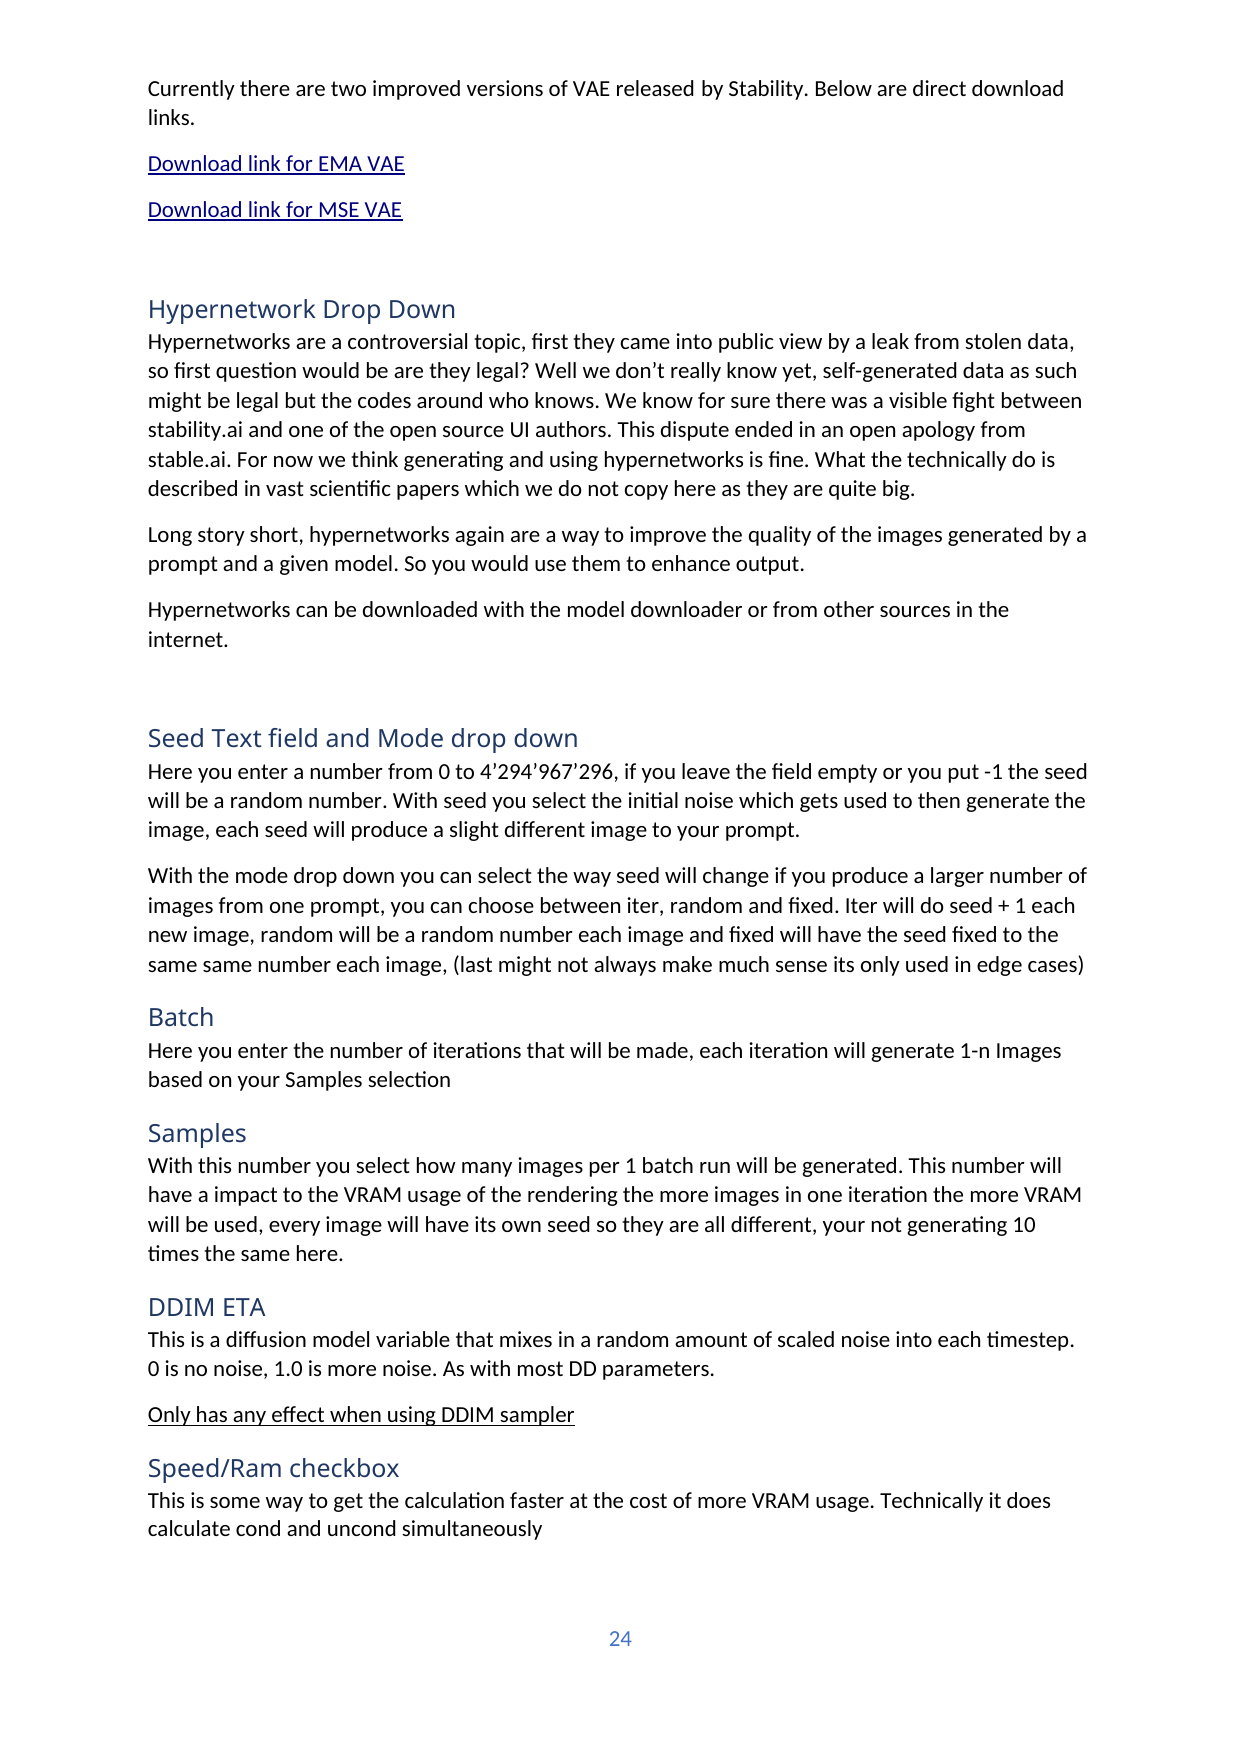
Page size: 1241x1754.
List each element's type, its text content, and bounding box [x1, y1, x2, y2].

text Download link for MSE VAE [148, 195, 1093, 223]
text Here you enter a number from 0 to 4’294’967’296, if you leave the field empty or you put -1 the seed will be a random number. With seed you select the initial noise which gets used to then generate the image, each seed will produce a slight different image to your prompt. [148, 757, 1093, 844]
subtitle Samples [148, 1115, 1093, 1149]
text This is a diffusion model variable that mixes in a random amount of scaled noise into each timestep. 0 is no noise, 1.0 is more noise. As with most DD parameters. [148, 1325, 1093, 1382]
subtitle Hypernetwork Drop Down [148, 291, 1093, 326]
text Here you enter the number of iterations that will be made, each iteration will generate 1-n Images based on your Samples selection [148, 1036, 1093, 1093]
text Download link for EMA VAE [148, 149, 1093, 177]
text With the mode drop down you can select the way seed will change if you produce a larger number of images from one prompt, you can choose between iter, random and fixed. Iter will do seed + 1 each new image, random will be a random number each image and fixed will have the seed fixed to the same same number each image, (last might not always make much sense its only used in edge cases) [148, 862, 1093, 978]
text This is some way to get the calculation faster at the cost of more VRAM usage. Technically it does calculate cond and uncond simultaneously [148, 1486, 1093, 1542]
text Hypernetworks can be downloaded with the model downloader or from other sources in the internet. [148, 596, 1093, 653]
text With this number you select how many images per 1 batch run will be generated. This number will have a impact to the VRAM usage of the rendering the more images in one iteration the more VRAM will be used, every image will have its own seed so they are all different, your not generating 10 times the same here. [148, 1151, 1093, 1267]
text Only has any effect when using DDIM sampler [148, 1401, 1093, 1428]
text Long story short, hypernetworks again are a way to improve the quality of the images generated by a prompt and a given model. So you would use them to enhance output. [148, 520, 1093, 577]
text Hypernetworks are a controversial topic, first they came into public view by a leak from stolen data, so first question would be are they legal? Well we don’t really know yet, self-generated data as such might be legal but the codes around who knows. We know for sure there was a visible fight between stability.ai and one of the open source UI authors. This dispute ended in an open apology from stable.ai. For now we think generating and using hypernetworks is fine. What the technically do is described in vast scientific papers which we do not copy here as they are quite big. [148, 327, 1093, 502]
subtitle Seed Text field and Mode drop down [148, 721, 1093, 755]
subtitle Speed/Ram checkbox [148, 1451, 1093, 1485]
subtitle DDIM ETA [148, 1289, 1093, 1323]
text Currently there are two improved versions of VAE released by Stability. Below are direct download links. [148, 74, 1093, 131]
subtitle Batch [148, 1000, 1093, 1034]
